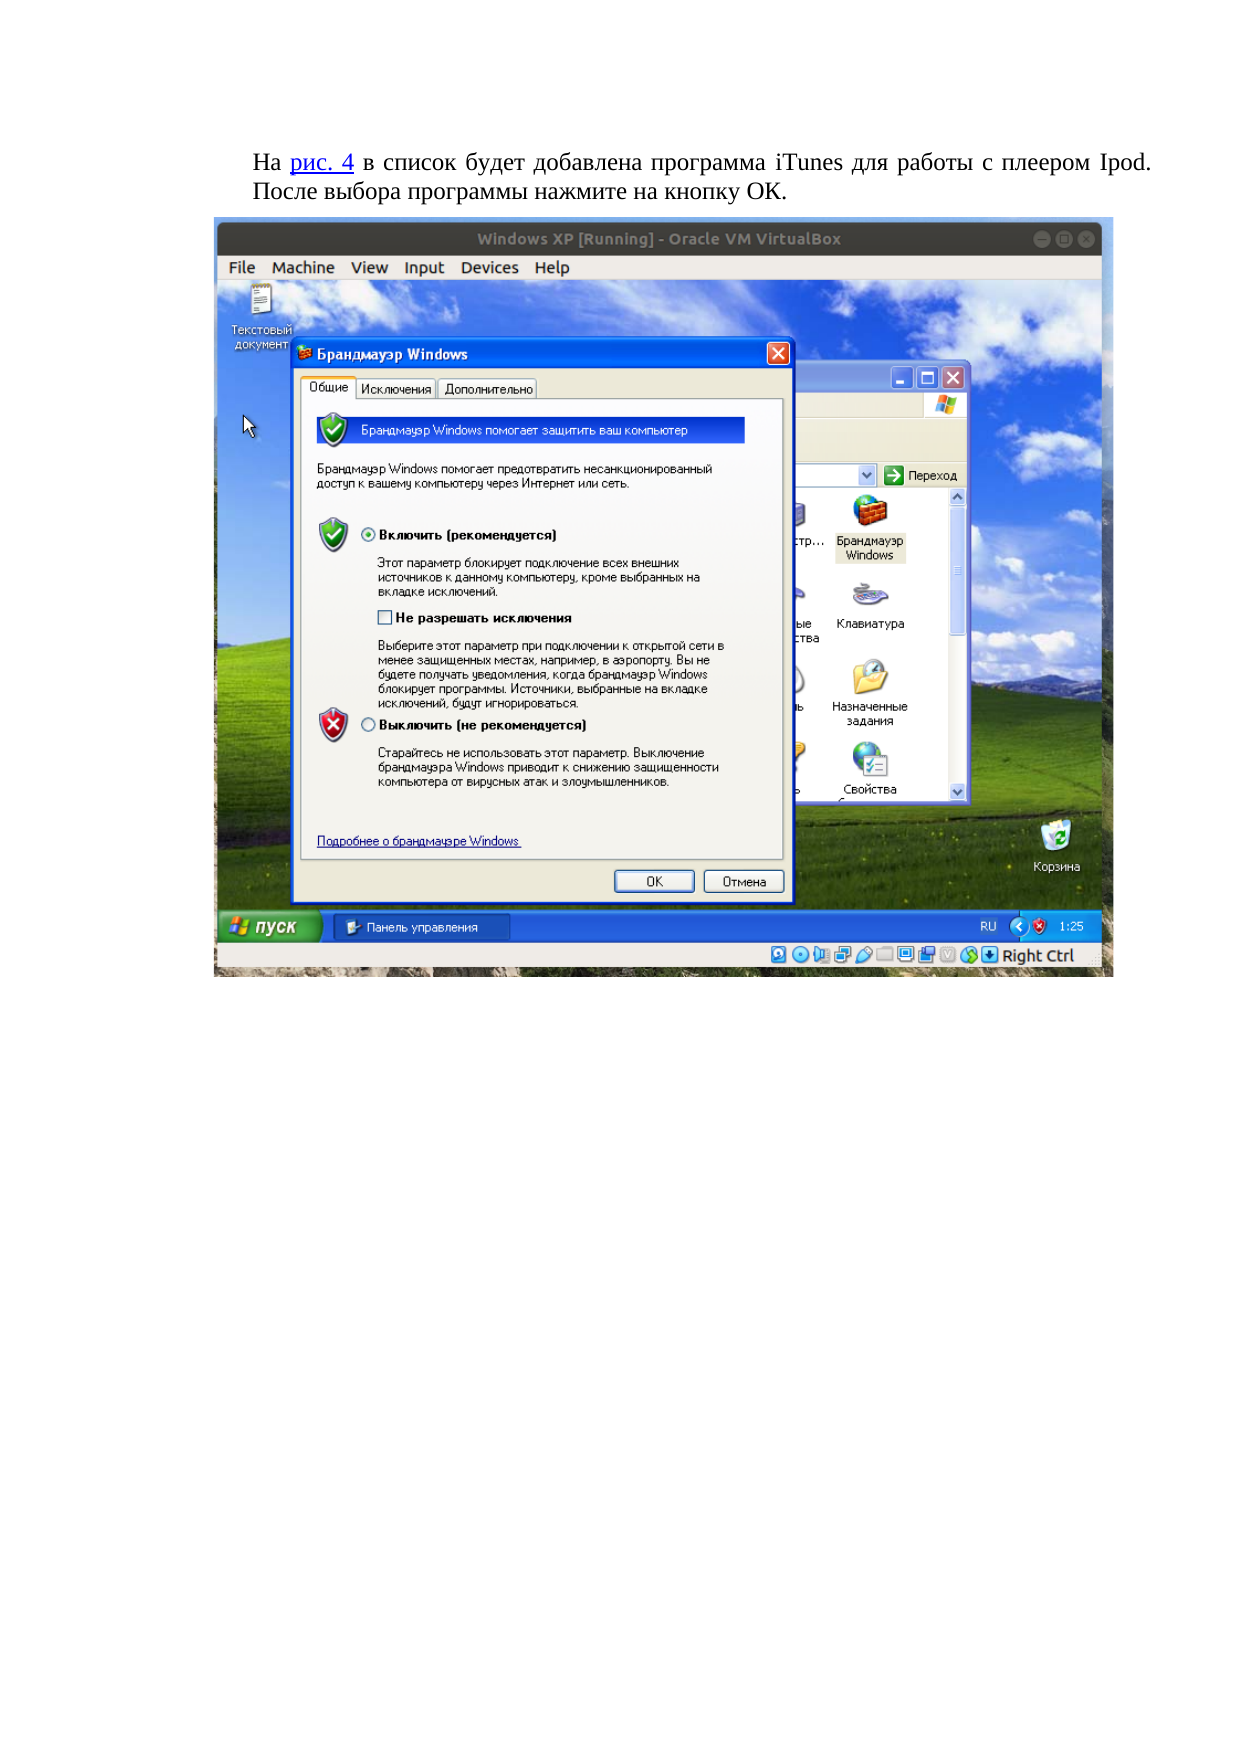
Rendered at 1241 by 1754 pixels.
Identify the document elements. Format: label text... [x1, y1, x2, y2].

text На рис. 4 в список будет добавлена программа iTunes для работы с плеером Ipod. После выбора программы нажмите на кнопку ОК. [252, 147, 1152, 205]
picture [213, 217, 1114, 977]
